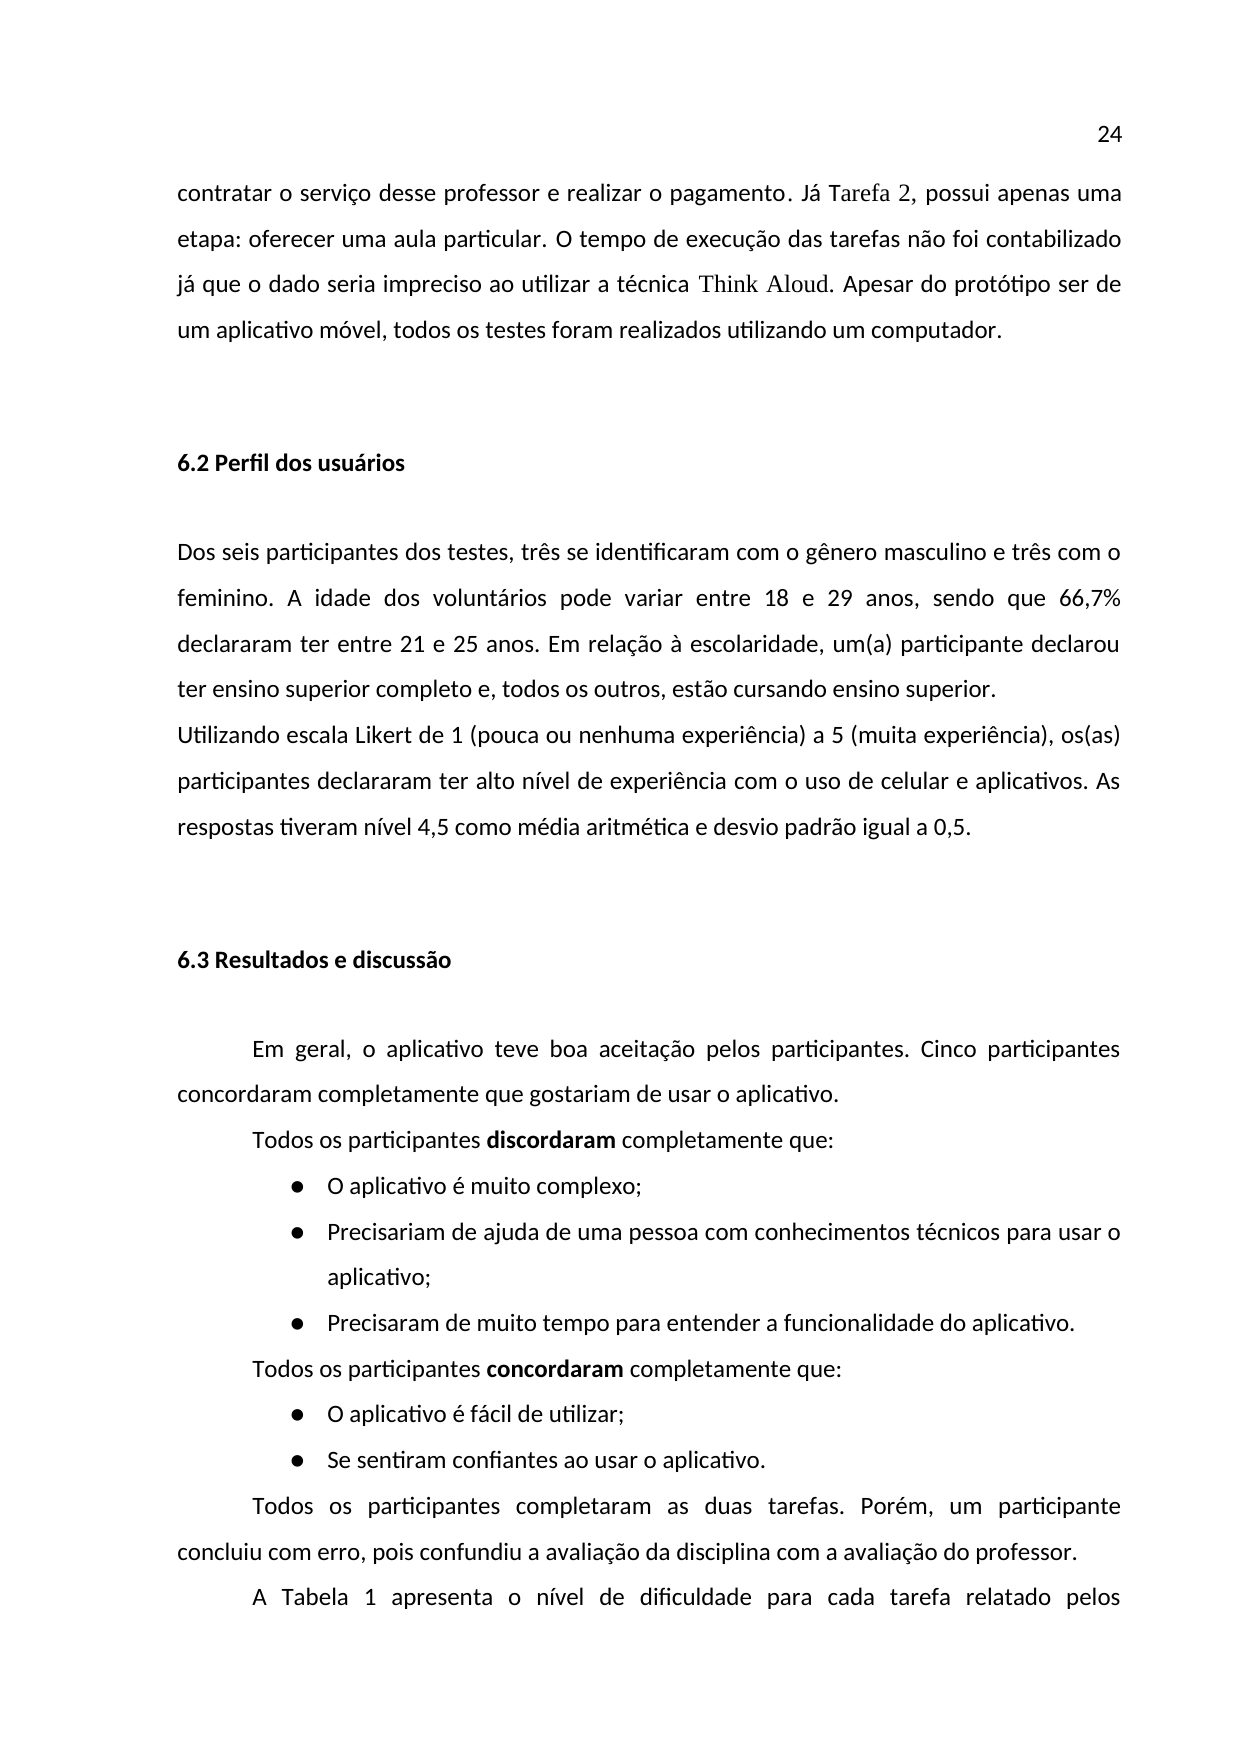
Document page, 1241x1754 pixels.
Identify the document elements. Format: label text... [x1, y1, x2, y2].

text A Tabela 1 apresenta o nível de dificuldade para cada tarefa relatado pelos [177, 1582, 1122, 1612]
list Precisariam de ajuda de uma pessoa com conhecimentos técnicos para usar o aplicativo; [289, 1216, 1122, 1292]
subtitle 6.2 Perfil dos usuários [177, 447, 1122, 478]
text Todos os participantes discordaram completamente que: [177, 1124, 1122, 1155]
list O aplicativo é muito complexo; [289, 1170, 1122, 1201]
text Todos os participantes completaram as duas tarefas. Porém, um participante concluiu com erro, pois confundiu a avaliação da disciplina com a avaliação do professor. [177, 1490, 1122, 1566]
list Precisaram de muito tempo para entender a funcionalidade do aplicativo. [289, 1307, 1122, 1338]
text Utilizando escala Likert de 1 (pouca ou nenhuma experiência) a 5 (muita experiência), os(as) participantes declararam ter alto nível de experiência com o uso de celular e aplicativos. As respostas tiveram nível 4,5 como média aritmética e desvio padrão igual a 0,5. [177, 719, 1122, 841]
list O aplicativo é fácil de utilizar; [289, 1399, 1122, 1429]
text Em geral, o aplicativo teve boa aceitação pelos participantes. Cinco participantes concordaram completamente que gostariam de usar o aplicativo. [177, 1033, 1122, 1109]
text Todos os participantes concordaram completamente que: [177, 1353, 1122, 1383]
text Dos seis participantes dos testes, três se identificaram com o gênero masculino e três com o feminino. A idade dos voluntários pode variar entre 18 e 29 anos, sendo que 66,7% declararam ter entre 21 e 25 anos. Em relação à escolaridade, um(a) participante declarou ter ensino superior completo e, todos os outros, estão cursando ensino superior. [177, 536, 1122, 704]
list Se sentiram confiantes ao usar o aplicativo. [289, 1444, 1122, 1475]
text contratar o serviço desse professor e realizar o pagamento. Já Tarefa 2, possui apenas uma etapa: oferecer uma aula particular. O tempo de execução das tarefas não foi contabilizado já que o dado seria impreciso ao utilizar a técnica Think Aloud. Apesar do protótipo ser de um aplicativo móvel, todos os testes foram realizados utilizando um computador. [177, 177, 1122, 345]
subtitle 6.3 Resultados e discussão [177, 944, 1122, 974]
